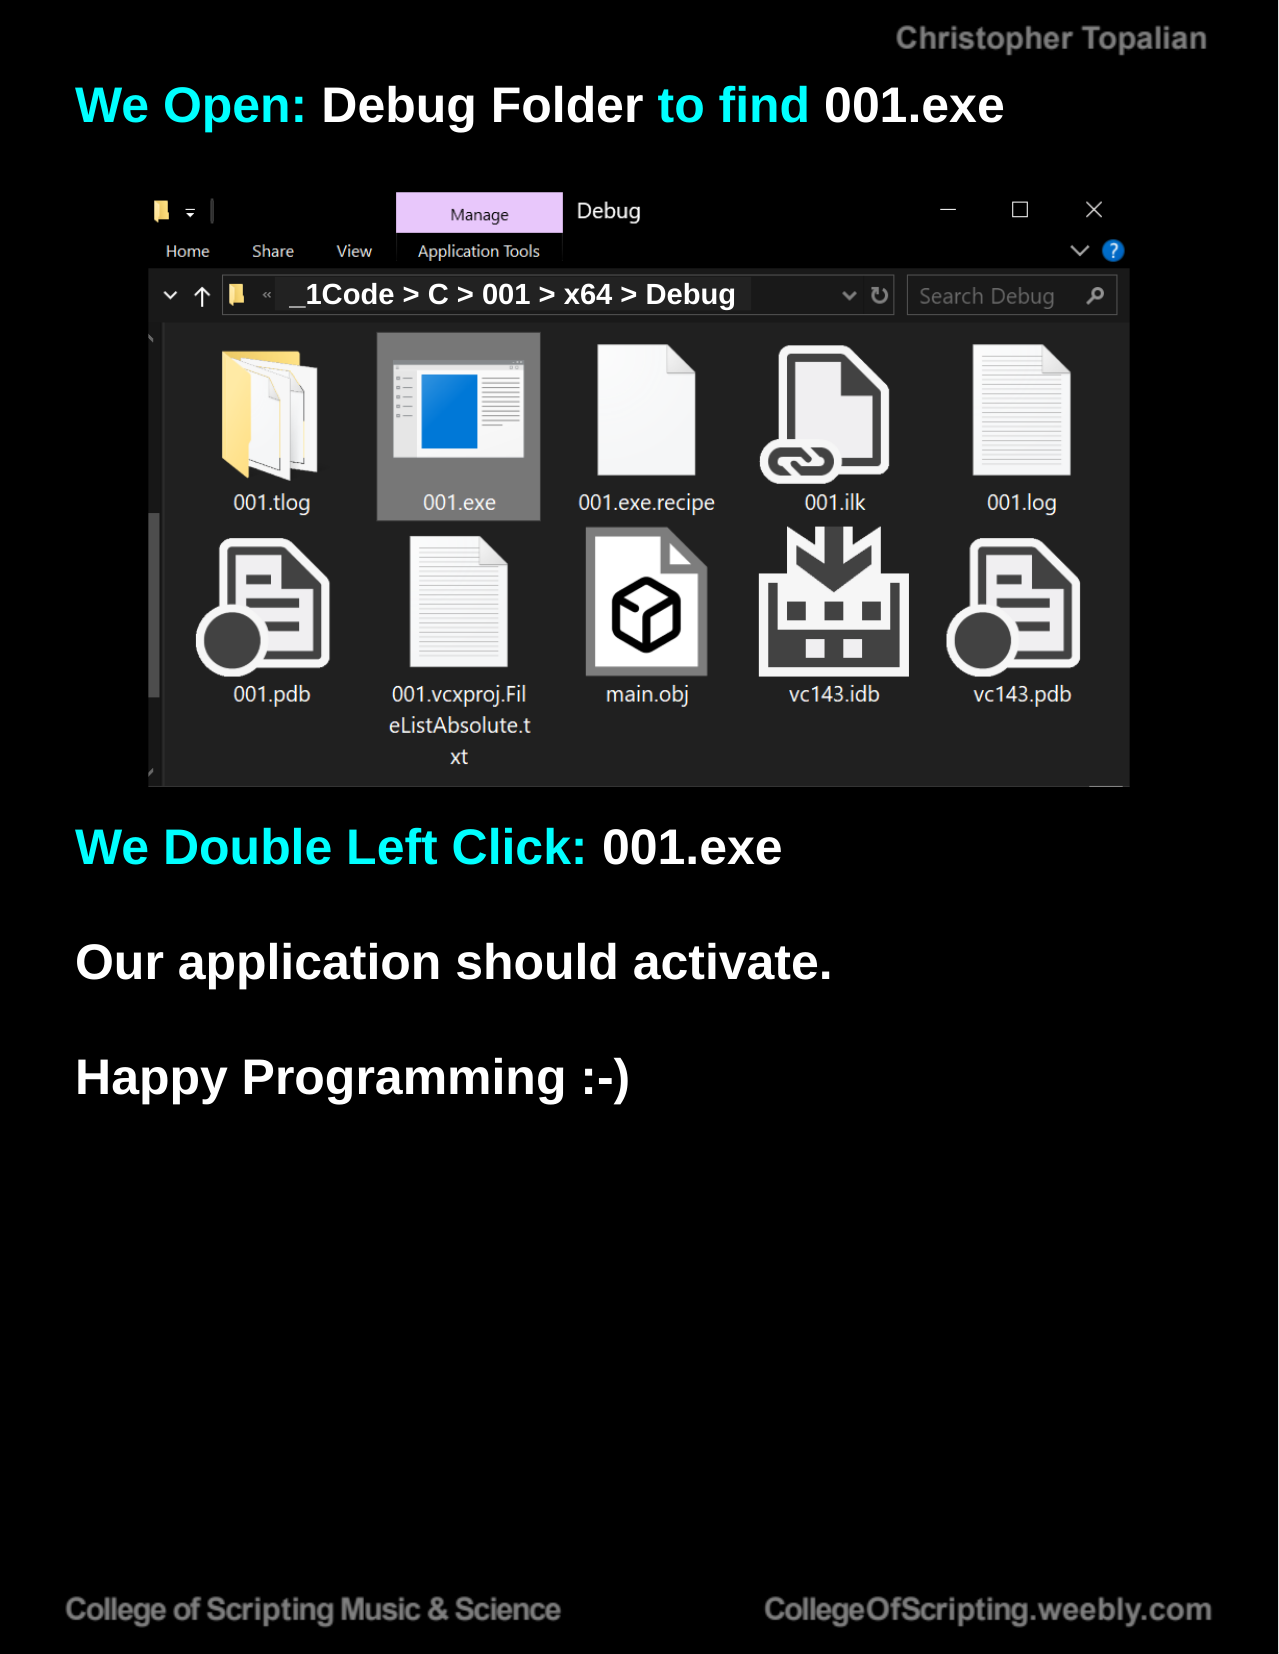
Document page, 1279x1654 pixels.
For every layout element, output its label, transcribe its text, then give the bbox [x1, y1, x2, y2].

subtitle Happy Programming :-) [75, 1048, 1203, 1105]
picture [148, 188, 1130, 787]
subtitle We Open: Debug Folder to find 001.exe [75, 75, 1203, 132]
subtitle Our application should activate. [75, 933, 1203, 990]
subtitle We Double Left Click: 001.exe [75, 818, 1203, 875]
